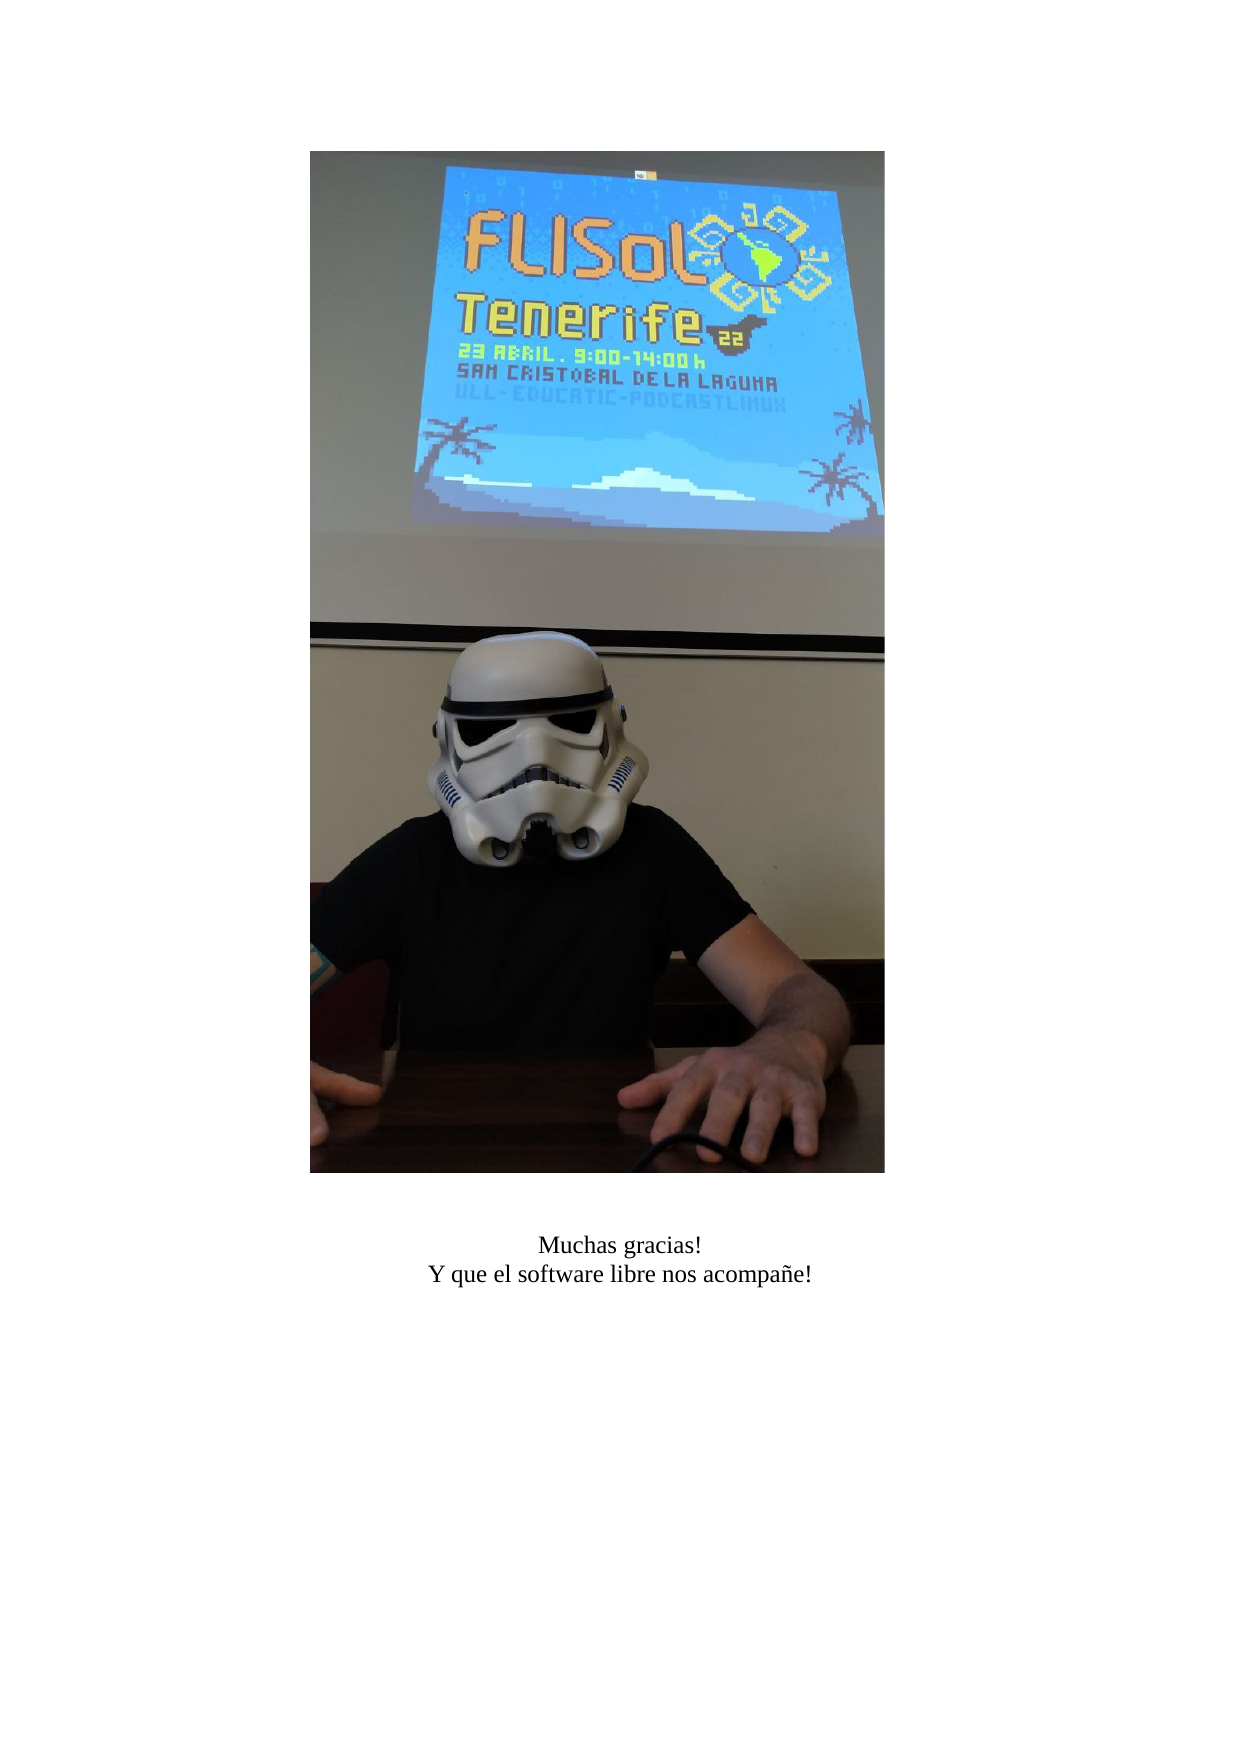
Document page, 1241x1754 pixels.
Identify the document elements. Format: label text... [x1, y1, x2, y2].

picture [310, 151, 885, 1173]
text Muchas gracias! [88, 1231, 1152, 1259]
text Y que el software libre nos acompañe! [88, 1259, 1152, 1288]
